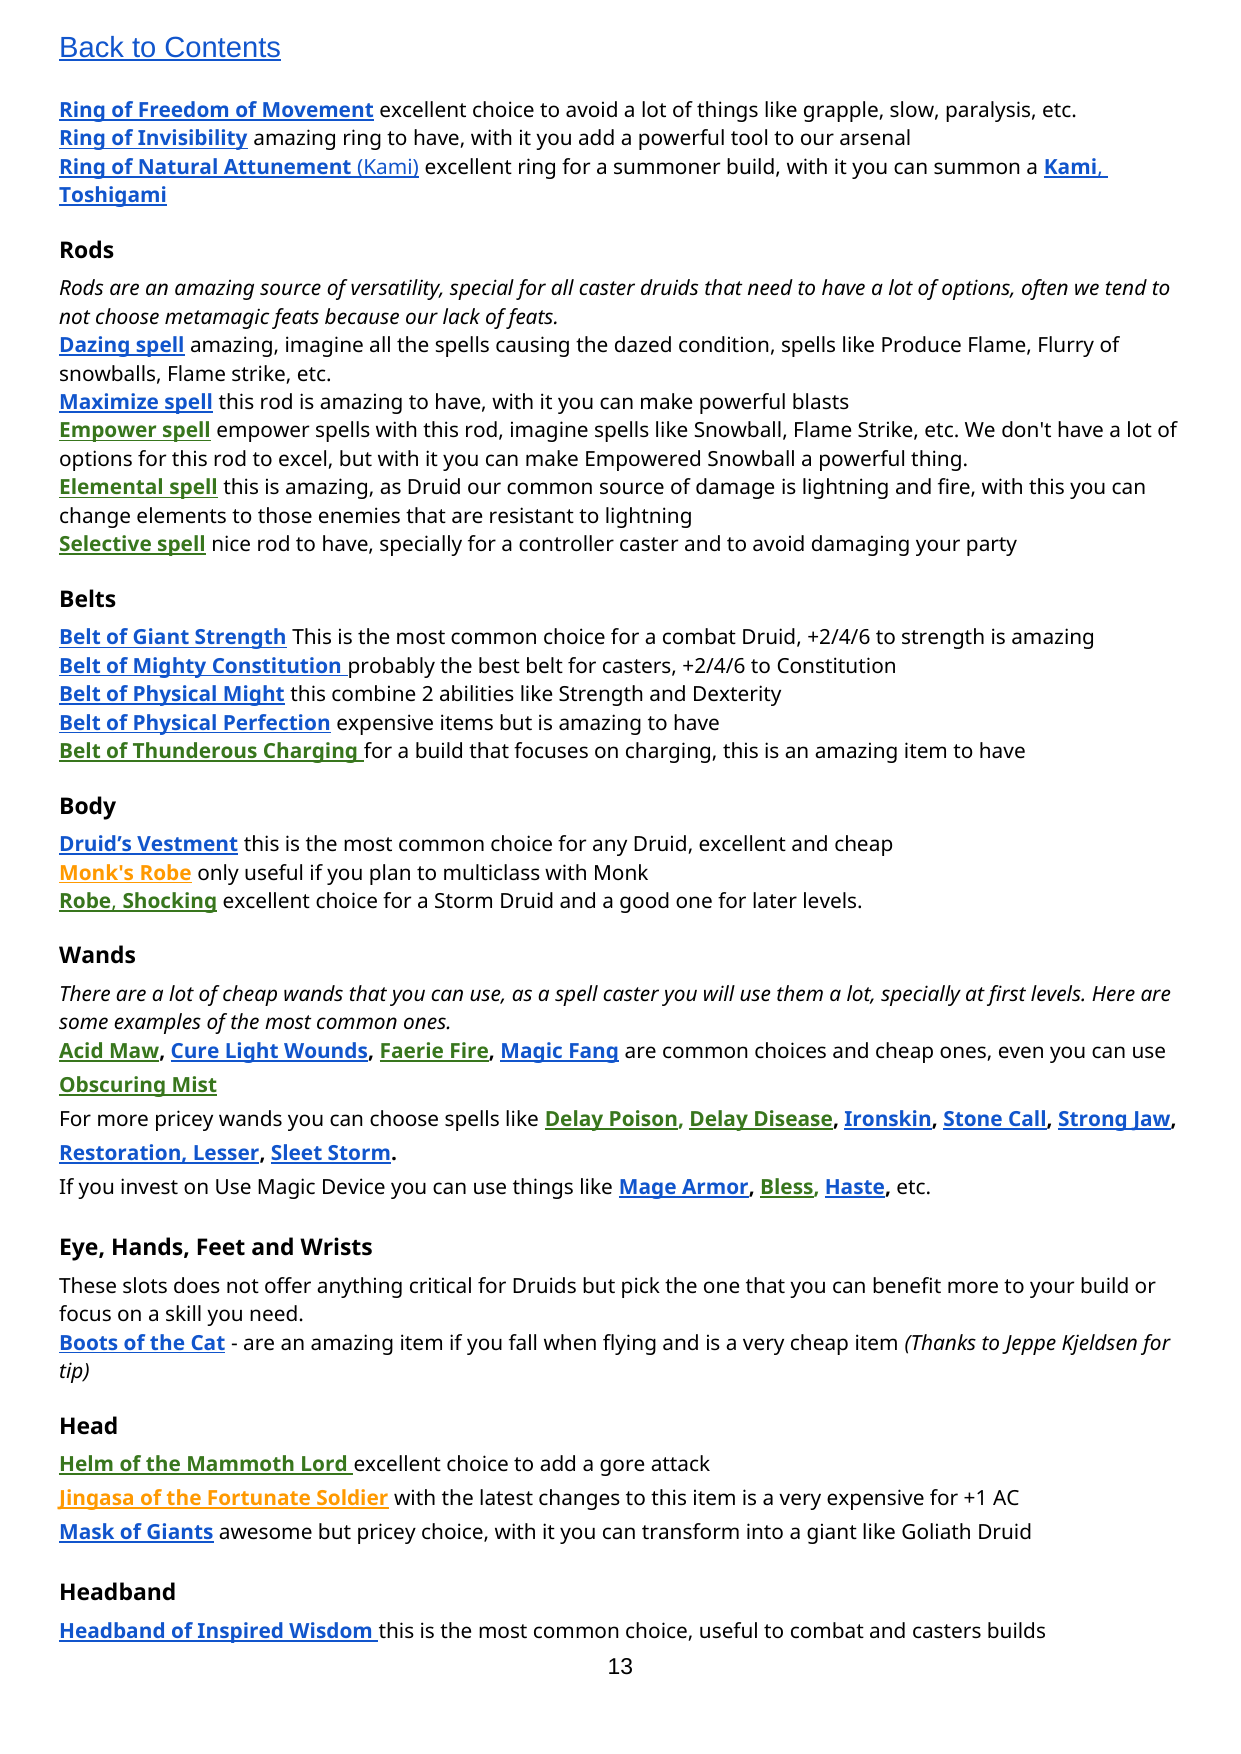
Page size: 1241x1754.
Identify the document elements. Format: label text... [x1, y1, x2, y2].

text Belt of Giant Strength This is the most common choice for a combat Druid, +2/4/6 to strength is amazing [59, 622, 1181, 651]
text Helm of the Mammoth Lord excellent choice to add a gore attack [59, 1449, 1181, 1478]
text Ring of Freedom of Movement excellent choice to avoid a lot of things like grapple, slow, paralysis, etc. [59, 95, 1181, 123]
text Ring of Invisibility amazing ring to have, with it you add a powerful tool to our arsenal [59, 123, 1181, 152]
text Druid’s Vestment this is the most common choice for any Druid, excellent and cheap [59, 829, 1181, 858]
text Empower spell empower spells with this rod, imagine spells like Snowball, Flame Strike, etc. We don't have a lot of options for this rod to excel, but with it you can make Empowered Snowball a powerful thing. [59, 416, 1181, 472]
text There are a lot of cheap wands that you can use, as a spell caster you will use them a lot, specially at first levels. Here are some examples of the most common ones. [59, 979, 1181, 1036]
text Dazing spell amazing, imagine all the spells causing the dazed condition, spells like Produce Flame, Flurry of snowballs, Flame strike, etc. [59, 330, 1181, 387]
text Rods are an amazing source of versatility, special for all caster druids that need to have a lot of options, often we tend to not choose metamagic feats because our lack of feats. [59, 273, 1181, 330]
subtitle Eye, Hands, Feet and Wrists [59, 1231, 1181, 1262]
text Selective spell nice rod to have, specially for a controller caster and to avoid damaging your party [59, 529, 1181, 558]
text Belt of Mighty Constitution probably the best belt for casters, +2/4/6 to Constitution [59, 651, 1181, 679]
text These slots does not offer anything critical for Druids but pick the one that you can benefit more to your build or focus on a skill you need. [59, 1271, 1181, 1328]
text Maximize spell this rod is amazing to have, with it you can make powerful blasts [59, 387, 1181, 416]
text If you invest on Use Magic Device you can use things like Mage Armor, Bless, Haste, etc. [59, 1172, 1181, 1201]
text Acid Maw, Cure Light Wounds, Faerie Fire, Magic Fang are common choices and cheap ones, even you can use Obscuring Mist [59, 1036, 1181, 1098]
text Jingasa of the Fortunate Soldier with the latest changes to this item is a very expensive for +1 AC [59, 1483, 1181, 1512]
subtitle Belts [59, 583, 1181, 614]
subtitle Headband [59, 1576, 1181, 1608]
subtitle Head [59, 1409, 1181, 1441]
text Ring of Natural Attunement (Kami) excellent ring for a summoner build, with it you can summon a Kami, Toshigami [59, 152, 1181, 209]
text For more pricey wands you can choose spells like Delay Poison, Delay Disease, Ironskin, Stone Call, Strong Jaw, Restoration, Lesser, Sleet Storm. [59, 1104, 1181, 1167]
text Headband of Inspired Wisdom this is the most common choice, useful to combat and casters builds [59, 1616, 1181, 1644]
text Mask of Giants awesome but pricey choice, with it you can transform into a giant like Goliath Druid [59, 1517, 1181, 1546]
text Robe, Shocking excellent choice for a Storm Druid and a good one for later levels. [59, 886, 1181, 914]
text Monk's Robe only useful if you plan to multiclass with Monk [59, 858, 1181, 886]
text Elemental spell this is amazing, as Druid our common source of damage is lightning and fire, with this you can change elements to those enemies that are resistant to lightning [59, 472, 1181, 529]
subtitle Rods [59, 234, 1181, 265]
text Belt of Thunderous Charging for a build that focuses on charging, this is an amazing item to have [59, 736, 1181, 764]
text Belt of Physical Might this combine 2 abilities like Strength and Dexterity [59, 679, 1181, 708]
text Belt of Physical Perfection expensive items but is amazing to have [59, 708, 1181, 736]
text Boots of the Cat - are an amazing item if you fall when flying and is a very cheap item (Thanks to Jeppe Kjeldsen for tip) [59, 1328, 1181, 1384]
subtitle Body [59, 789, 1181, 821]
subtitle Wands [59, 939, 1181, 971]
